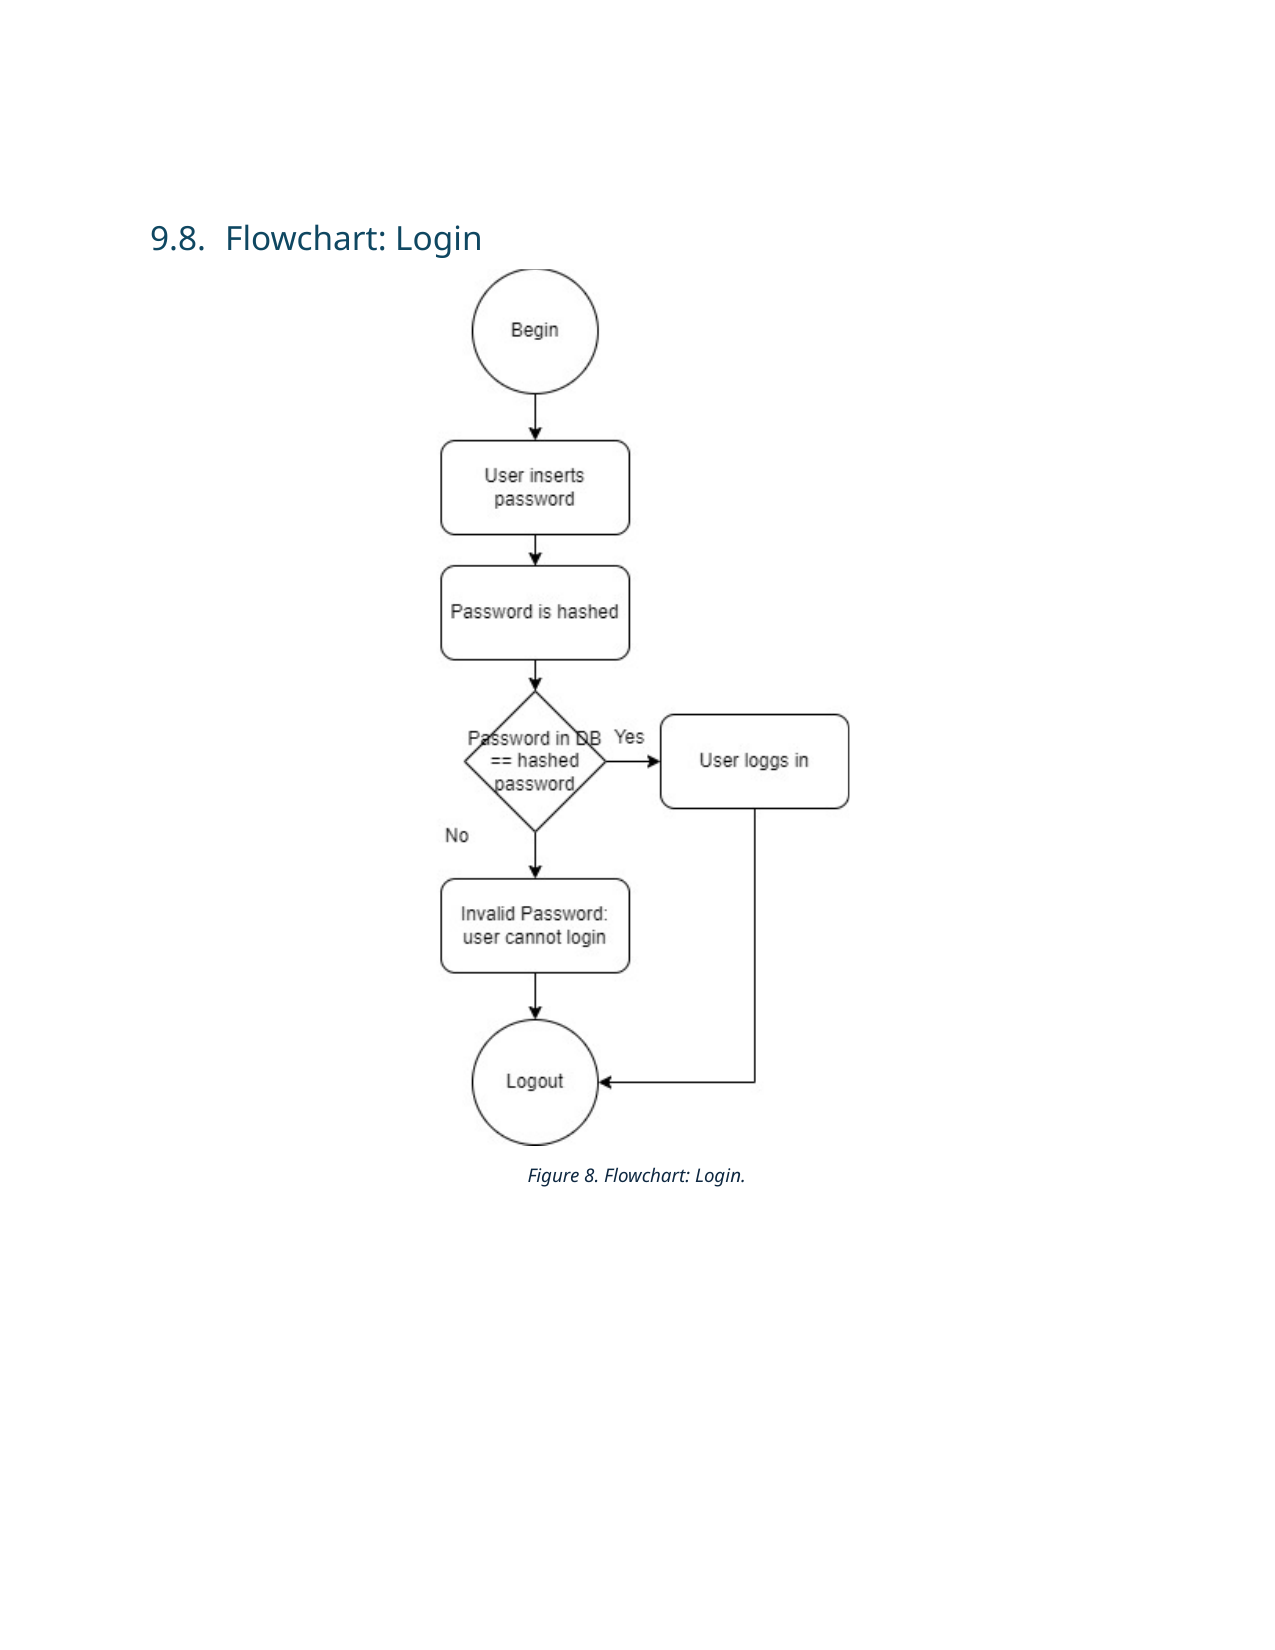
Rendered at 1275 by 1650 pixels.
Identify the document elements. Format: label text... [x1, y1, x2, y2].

subtitle Flowchart: Login [150, 215, 1125, 260]
text Figure 8. Flowchart: Login. [150, 1162, 1125, 1188]
